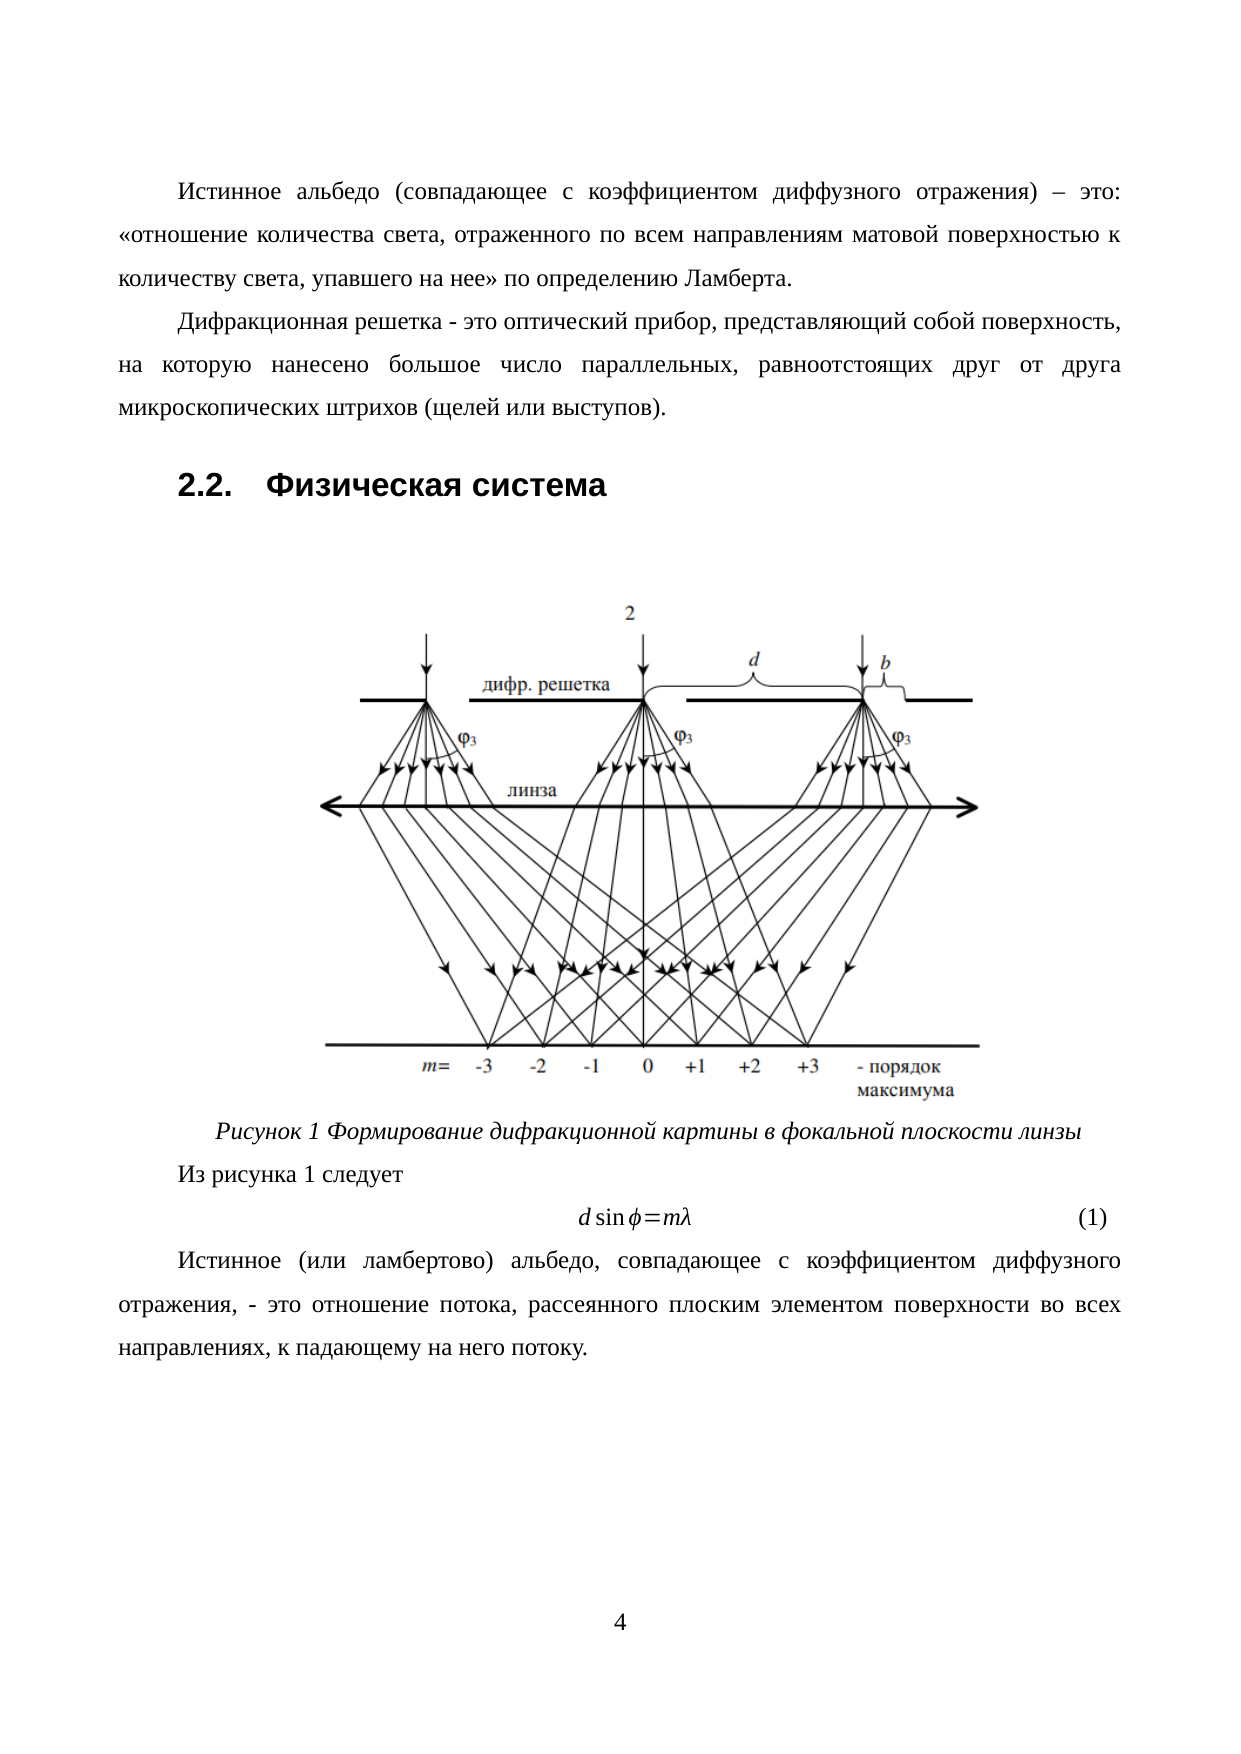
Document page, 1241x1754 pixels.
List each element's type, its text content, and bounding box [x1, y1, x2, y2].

text Истинное альбедо (совпадающее с коэффициентом диффузного отражения) – это: «отношение количества света, отраженного по всем направлениям матовой поверхностью к количеству света, упавшего на нее» по определению Ламберта. [118, 176, 1122, 291]
subtitle Физическая система [118, 464, 1122, 503]
picture [265, 594, 1035, 1102]
text Рисунок 1 Формирование дифракционной картины в фокальной плоскости линзы [118, 1116, 1122, 1145]
text Из рисунка 1 следует [118, 1159, 1122, 1188]
text Дифракционная решетка - это оптический прибор, представляющий собой поверхность, на которую нанесено большое число параллельных, равноотстоящих друг от друга микроскопических штрихов (щелей или выступов). [118, 306, 1122, 421]
text (1) [118, 1202, 1122, 1231]
text Истинное (или ламбертово) альбедо, совпадающее с коэффициентом диффузного отражения, - это отношение потока, рассеянного плоским элементом поверхности во всех направлениях, к падающему на него потоку. [118, 1246, 1122, 1361]
